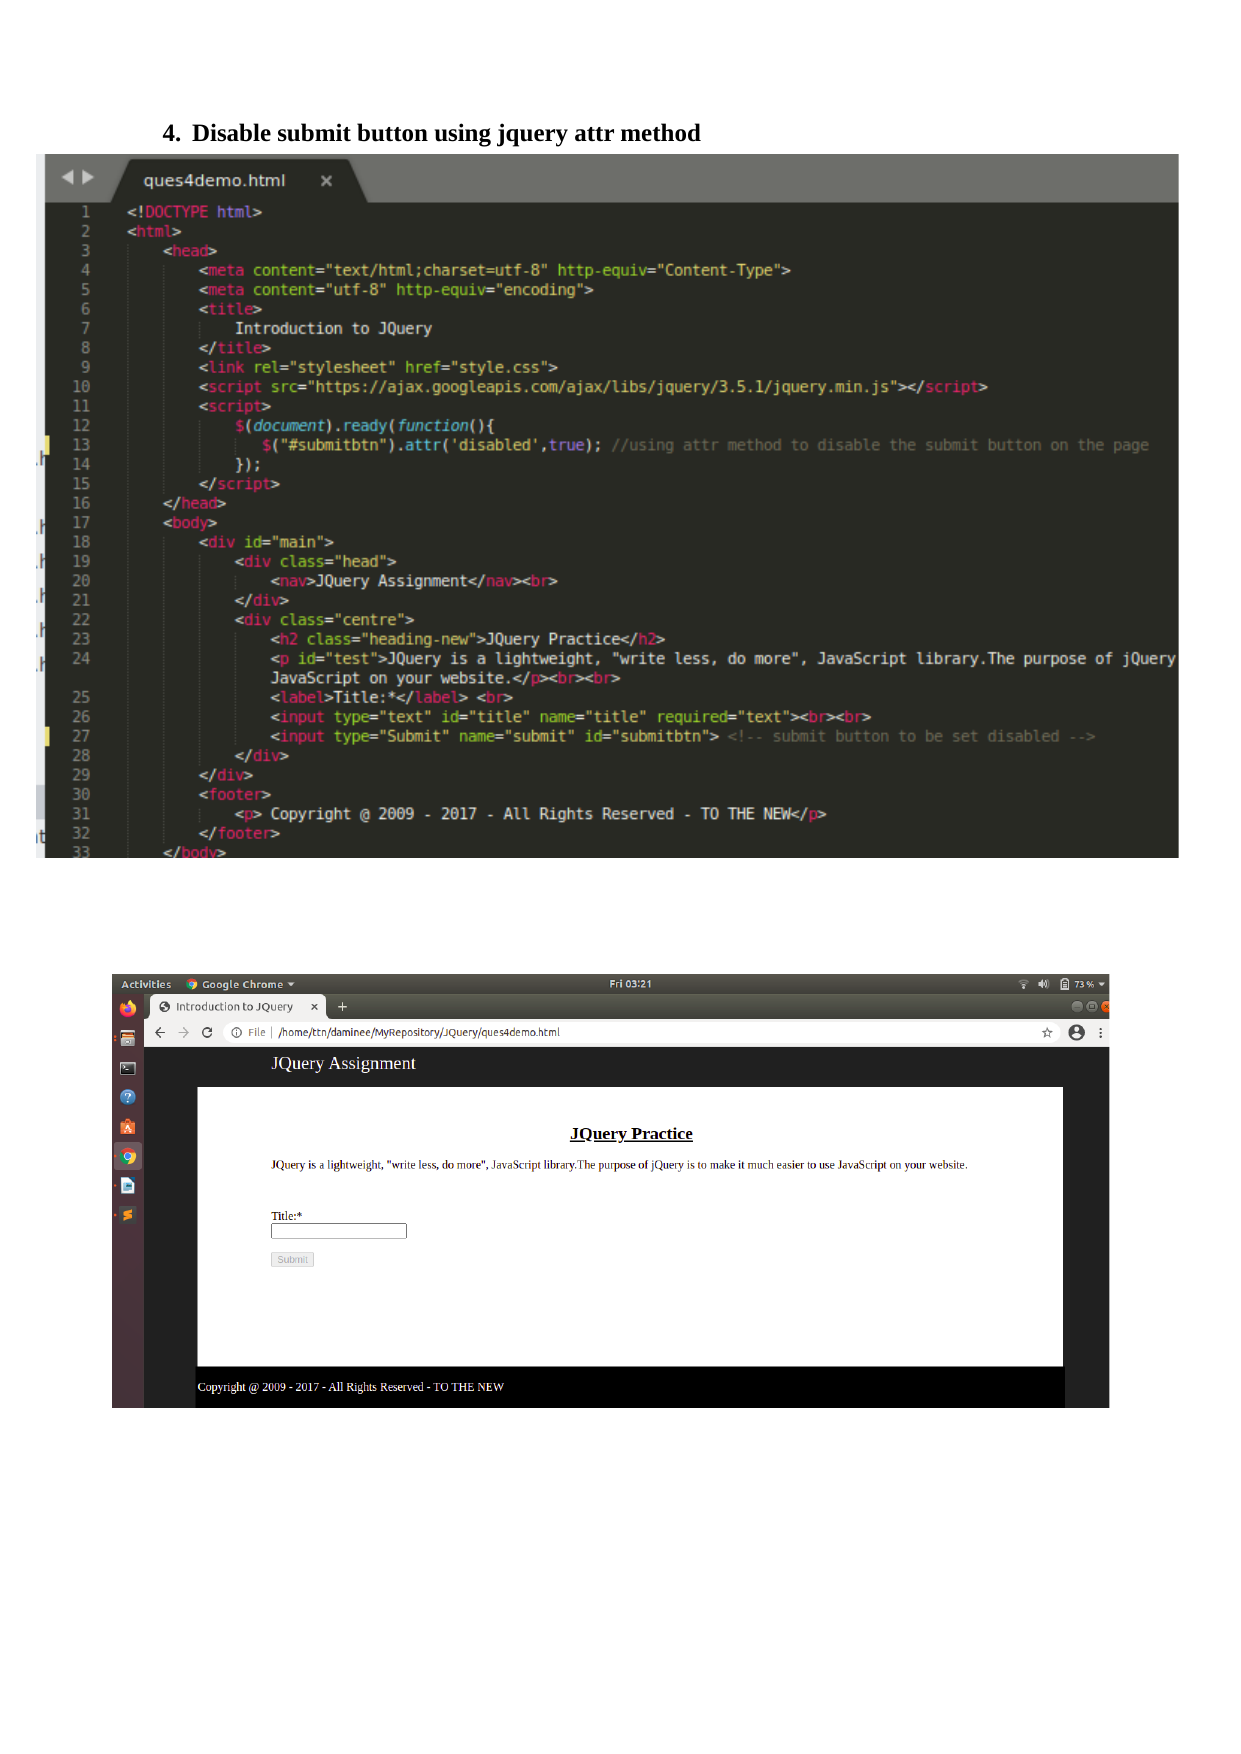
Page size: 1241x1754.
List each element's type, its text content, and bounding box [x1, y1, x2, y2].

picture [112, 974, 1110, 1408]
list Disable submit button using jquery attr method [162, 118, 1122, 147]
picture [36, 154, 1179, 858]
